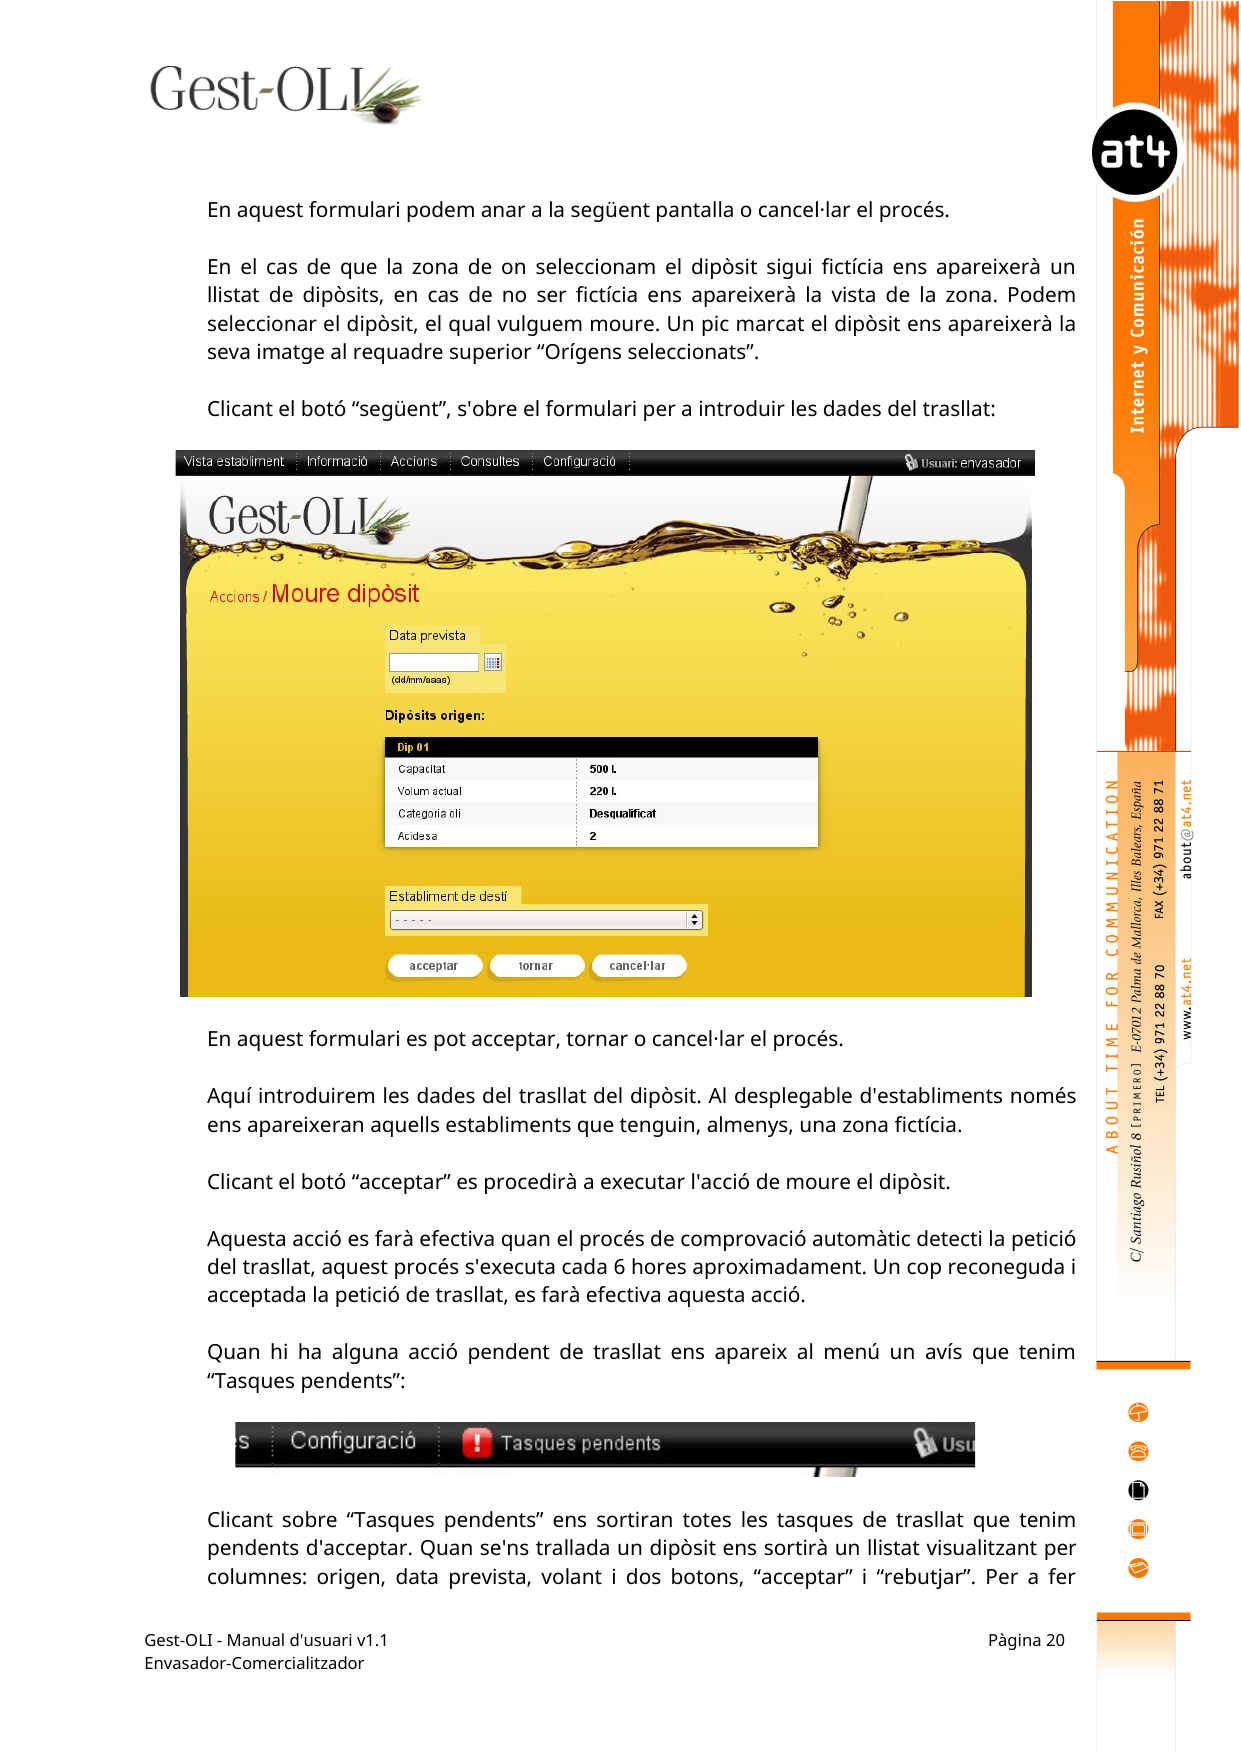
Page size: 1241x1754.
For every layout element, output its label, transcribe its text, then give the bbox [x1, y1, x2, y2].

text Aquesta acció es farà efectiva quan el procés de comprovació automàtic detecti la petició del trasllat, aquest procés s'executa cada 6 hores aproximadament. Un cop reconeguda i acceptada la petició de trasllat, es farà efectiva aquesta acció. [207, 1224, 1078, 1309]
text En aquest formulari es pot acceptar, tornar o cancel·lar el procés. [207, 1024, 1078, 1053]
text En el cas de que la zona de on seleccionam el dipòsit sigui fictícia ens apareixerà un llistat de dipòsits, en cas de no ser fictícia ens apareixerà la vista de la zona. Podem seleccionar el dipòsit, el qual vulguem moure. Un pic marcat el dipòsit ens apareixerà la seva imatge al requadre superior “Orígens seleccionats”. [207, 252, 1078, 366]
picture [1085, 1, 1239, 1753]
text Clicant el botó “següent”, s'obre el formulari per a introduir les dades del trasllat: [207, 394, 1078, 422]
picture [235, 1422, 976, 1477]
picture [149, 66, 423, 126]
picture [175, 450, 1035, 997]
text Clicant sobre “Tasques pendents” ens sortiran totes les tasques de trasllat que tenim pendents d'acceptar. Quan se'ns trallada un dipòsit ens sortirà un llistat visualitzant per columnes: origen, data prevista, volant i dos botons, “acceptar” i “rebutjar”. Per a fer [207, 1505, 1078, 1590]
text En aquest formulari podem anar a la següent pantalla o cancel·lar el procés. [207, 195, 1078, 223]
text Clicant el botó “acceptar” es procedirà a executar l'acció de moure el dipòsit. [207, 1167, 1078, 1195]
text Aquí introduirem les dades del trasllat del dipòsit. Al desplegable d'establiments només ens apareixeran aquells establiments que tenguin, almenys, una zona fictícia. [207, 1081, 1078, 1138]
text Quan hi ha alguna acció pendent de trasllat ens apareix al menú un avís que tenim “Tasques pendents”: [207, 1337, 1078, 1394]
